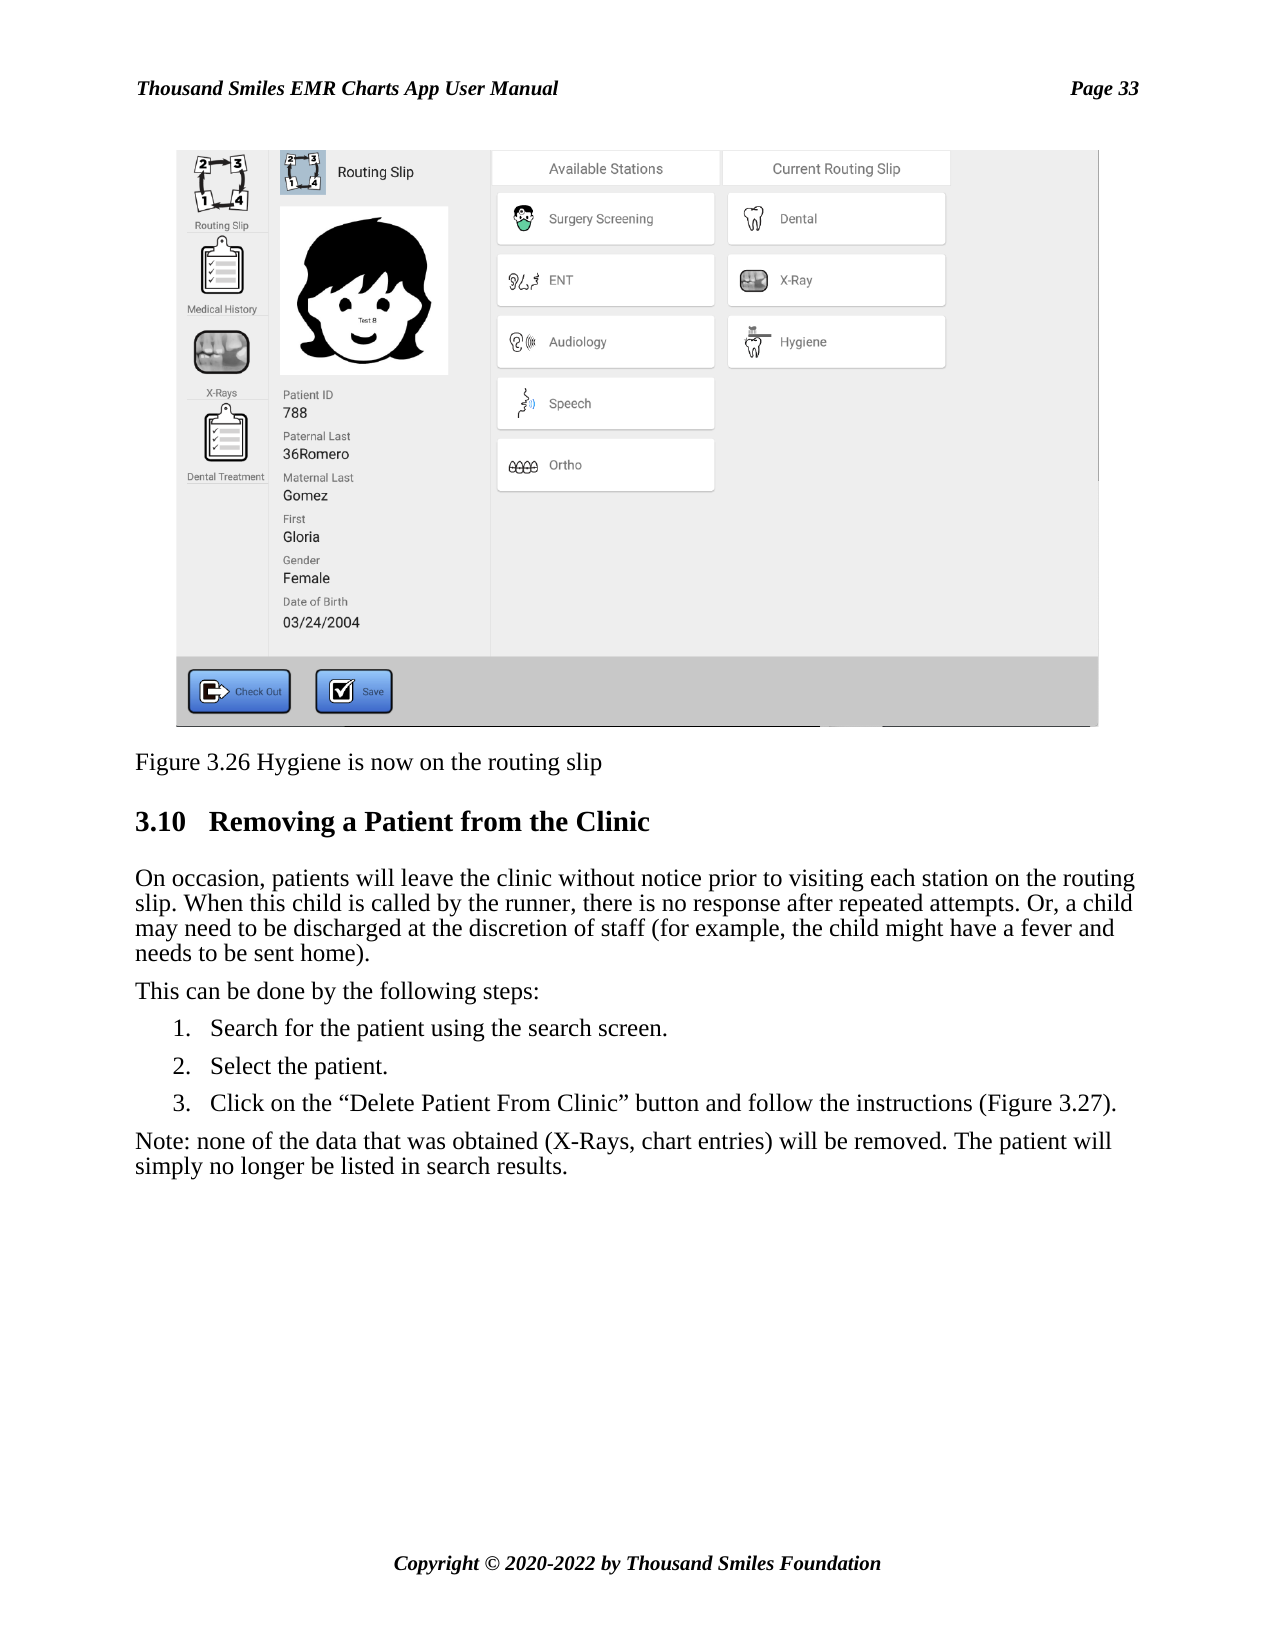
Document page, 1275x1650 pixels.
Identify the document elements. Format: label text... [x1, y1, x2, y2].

text Figure 3.26 Hygiene is now on the routing slip [135, 750, 1140, 775]
list Search for the patient using the search screen. [172, 1017, 1140, 1042]
picture [176, 150, 1099, 727]
subtitle Removing a Patient from the Clinic [135, 804, 1140, 838]
text On occasion, patients will leave the clinic without notice prior to visiting each station on the routing slip. When this child is called by the runner, there is no response after repeated attempts. Or, a child may need to be discharged at the discretion of staff (for example, the child might have a fever and needs to be sent home). [135, 867, 1140, 967]
list Select the patient. [172, 1054, 1140, 1079]
text This can be done by the following steps: [135, 979, 1140, 1004]
list Click on the “Delete Patient From Clinic” button and follow the instructions (Figure 3.27). [172, 1092, 1140, 1117]
text Note: none of the data that was obtained (X-Rays, chart entries) will be removed. The patient will simply no longer be listed in search results. [135, 1129, 1140, 1179]
